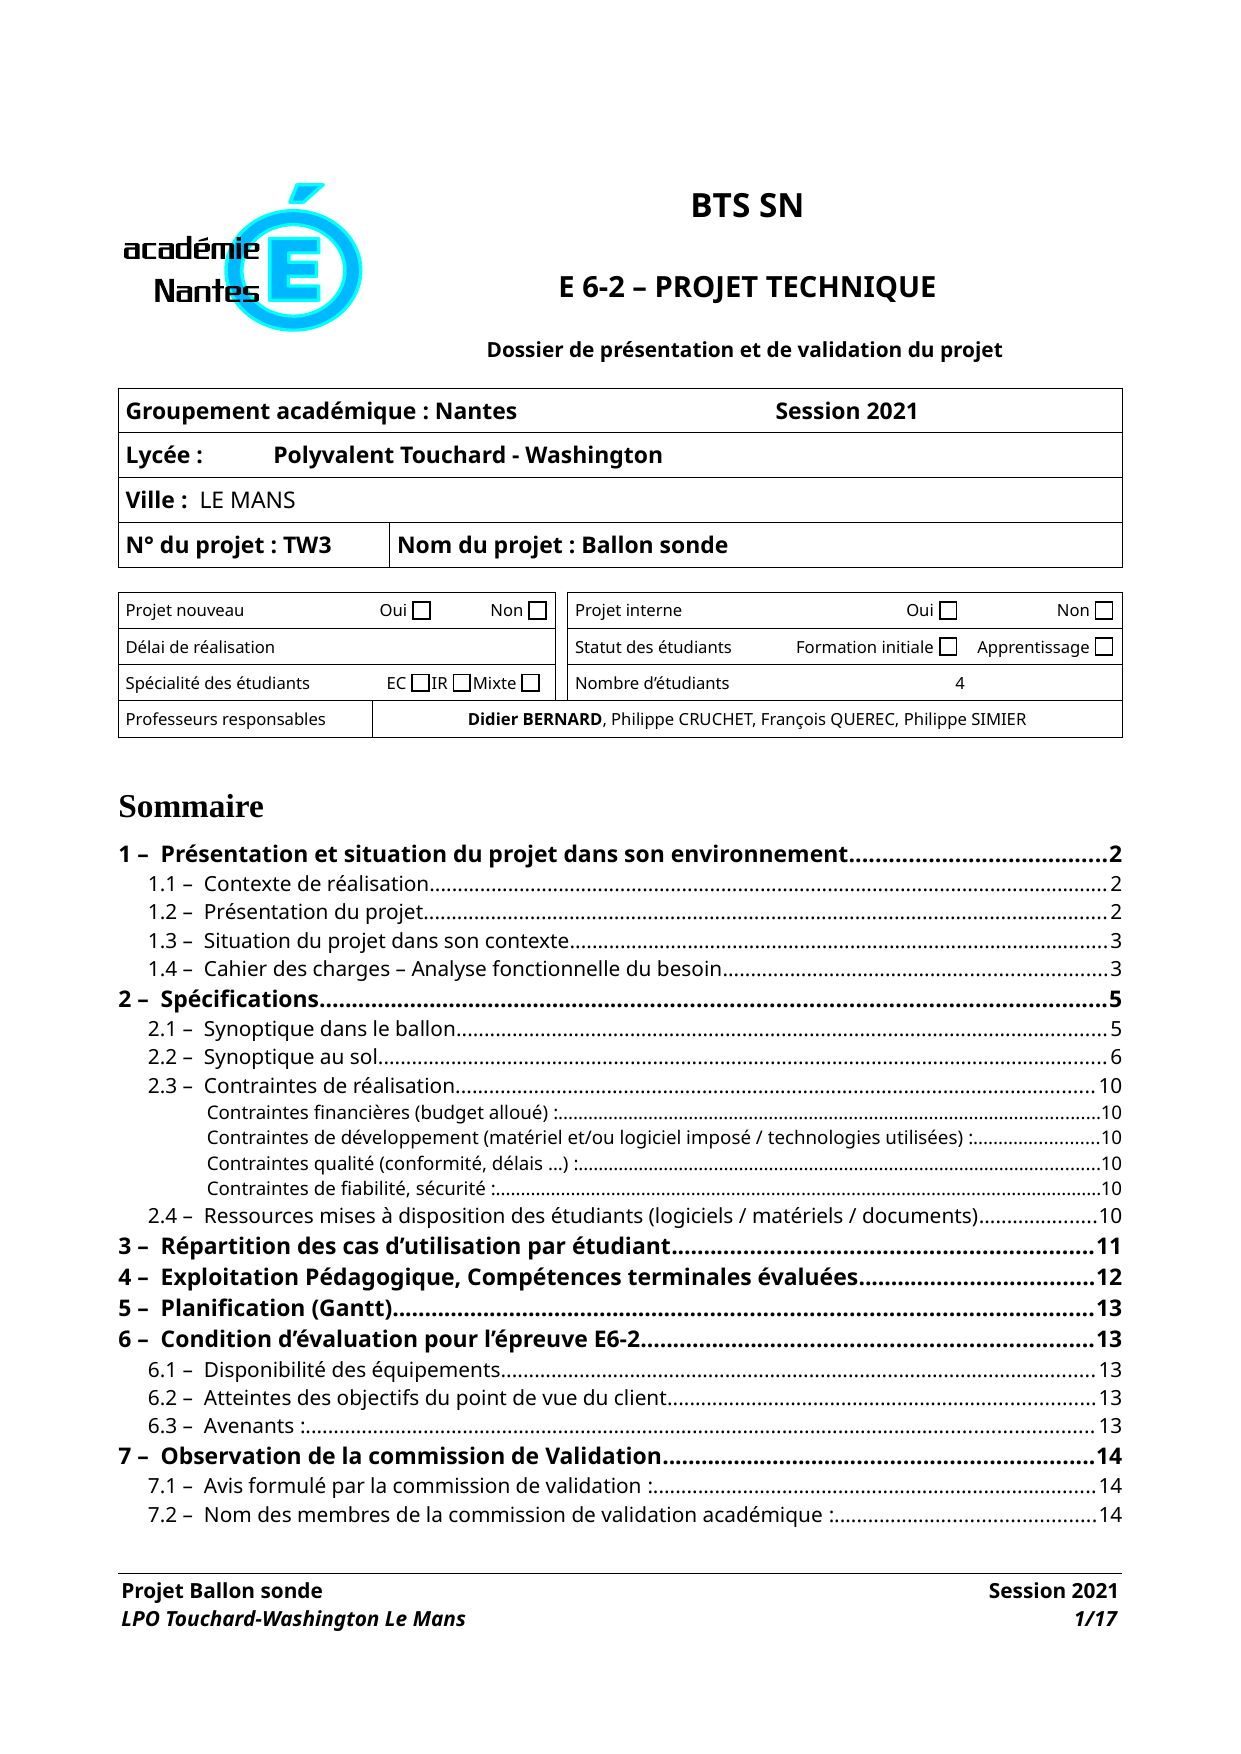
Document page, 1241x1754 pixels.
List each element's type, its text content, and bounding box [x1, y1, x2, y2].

table_cell [372, 629, 555, 664]
text 1.3 – Situation du projet dans son contexte 3 [148, 926, 1122, 954]
text 2 – Spécifications 5 [118, 983, 1122, 1014]
text 2.4 – Ressources mises à disposition des étudiants (logiciels / matériels / documents) 10 [148, 1201, 1122, 1230]
table_header Projet interne [568, 593, 768, 628]
text 1 – Présentation et situation du projet dans son environnement 2 [118, 838, 1122, 869]
table_cell Professeurs responsables [119, 701, 372, 737]
table_cell Nom du projet : Ballon sonde [390, 523, 1122, 567]
text Contraintes de fiabilité, sécurité : 10 [207, 1176, 1122, 1201]
table_header Oui Non [768, 593, 1122, 628]
table_cell [556, 628, 567, 664]
table_header Projet nouveau [119, 593, 372, 628]
text 6.1 – Disponibilité des équipements 13 [148, 1355, 1122, 1383]
text 7.2 – Nom des membres de la commission de validation académique : 14 [148, 1500, 1122, 1528]
text 3 – Répartition des cas d’utilisation par étudiant 11 [118, 1230, 1122, 1261]
text 5 – Planification (Gantt) 13 [118, 1292, 1122, 1323]
text 6.2 – Atteintes des objectifs du point de vue du client 13 [148, 1383, 1122, 1412]
table_header Session 2021 [572, 389, 1122, 432]
text 1.1 – Contexte de réalisation 2 [148, 869, 1122, 897]
text Contraintes de développement (matériel et/ou logiciel imposé / technologies utilisées) : 10 [207, 1125, 1122, 1150]
table_cell Ville : LE MANS [119, 478, 1122, 522]
table_cell Spécialité des étudiants [119, 665, 372, 700]
table_header [556, 592, 567, 628]
table_header Groupement académique : Nantes [119, 389, 572, 432]
text 1.2 – Présentation du projet 2 [148, 897, 1122, 926]
table_cell Nombre d’étudiants [568, 665, 798, 700]
table_cell Lycée : Polyvalent Touchard - Washington [119, 433, 1122, 477]
table_cell Statut des étudiants [568, 629, 768, 664]
text 2.1 – Synoptique dans le ballon 5 [148, 1014, 1122, 1042]
text Contraintes qualité (conformité, délais …) : 10 [207, 1150, 1122, 1176]
text Contraintes financières (budget alloué) : 10 [207, 1099, 1122, 1125]
text 7.1 – Avis formulé par la commission de validation : 14 [148, 1471, 1122, 1500]
text 4 – Exploitation Pédagogique, Compétences terminales évaluées 12 [118, 1261, 1122, 1292]
table_cell Délai de réalisation [119, 629, 372, 664]
table_cell Formation initiale Apprentissage [768, 629, 1122, 664]
table_cell EC IR Mixte [372, 665, 555, 700]
text Dossier de présentation et de validation du projet [372, 335, 1122, 363]
table_header Oui Non [372, 593, 555, 628]
table_cell Didier BERNARD, Philippe CRUCHET, François QUEREC, Philippe SIMIER [373, 701, 1122, 737]
table_cell 4 [798, 665, 1122, 700]
text 6 – Condition d’évaluation pour l’épreuve E6-2 13 [118, 1323, 1122, 1355]
text 2.3 – Contraintes de réalisation 10 [148, 1071, 1122, 1099]
table_cell [556, 664, 567, 700]
subtitle Sommaire [118, 787, 1122, 825]
text 7 – Observation de la commission de Validation 14 [118, 1440, 1122, 1471]
text 2.2 – Synoptique au sol 6 [148, 1042, 1122, 1071]
text E 6-2 – PROJET TECHNIQUE [372, 267, 1122, 306]
text BTS SN [372, 182, 1122, 227]
text 6.3 – Avenants : 13 [148, 1412, 1122, 1440]
text 1.4 – Cahier des charges – Analyse fonctionnelle du besoin 3 [148, 954, 1122, 983]
table_cell N° du projet : TW3 [119, 523, 389, 567]
